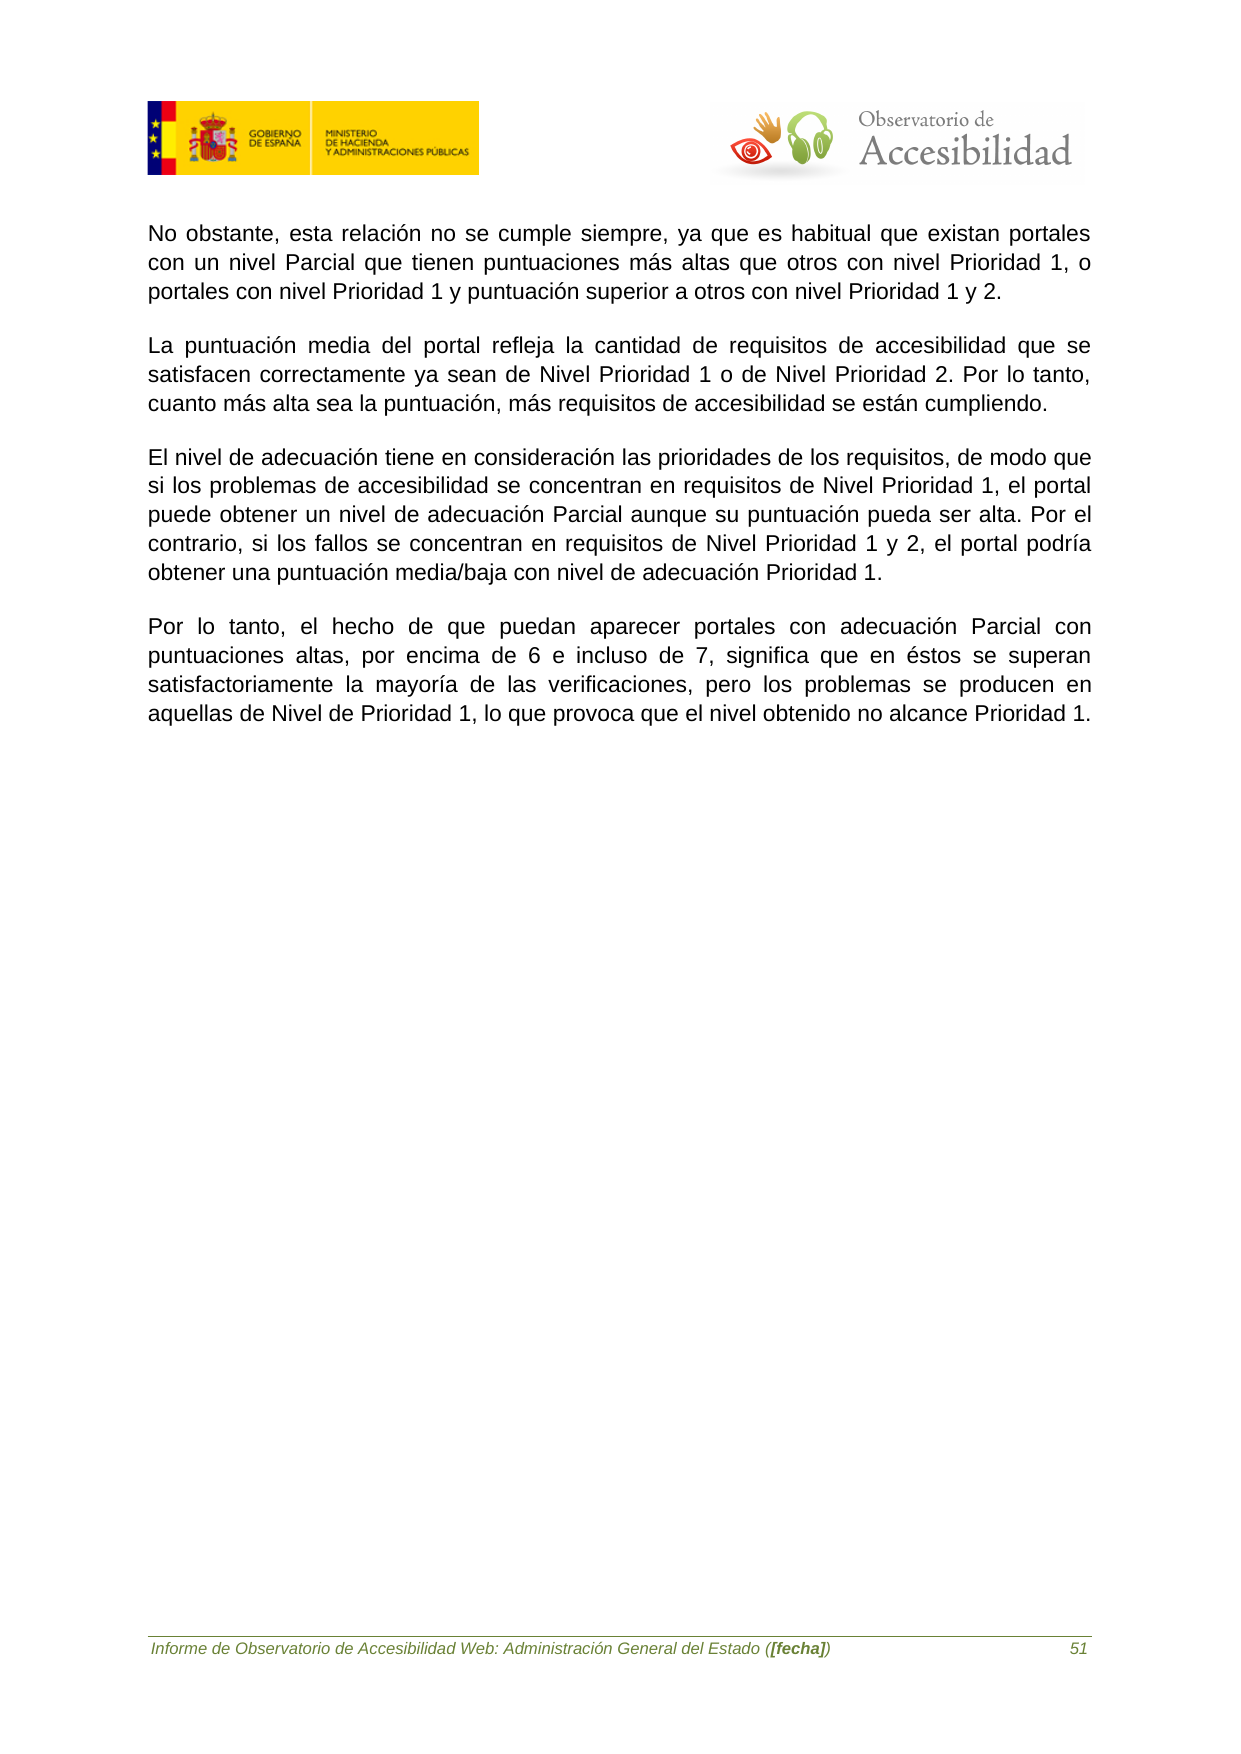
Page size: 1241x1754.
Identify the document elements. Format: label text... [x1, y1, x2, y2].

picture [710, 102, 1086, 185]
text No obstante, esta relación no se cumple siempre, ya que es habitual que existan portales con un nivel Parcial que tienen puntuaciones más altas que otros con nivel Prioridad 1, o portales con nivel Prioridad 1 y puntuación superior a otros con nivel Prioridad 1 y 2. [148, 220, 1092, 304]
picture [147, 101, 479, 175]
text El nivel de adecuación tiene en consideración las prioridades de los requisitos, de modo que si los problemas de accesibilidad se concentran en requisitos de Nivel Prioridad 1, el portal puede obtener un nivel de adecuación Parcial aunque su puntuación pueda ser alta. Por el contrario, si los fallos se concentran en requisitos de Nivel Prioridad 1 y 2, el portal podría obtener una puntuación media/baja con nivel de adecuación Prioridad 1. [148, 443, 1092, 586]
text Por lo tanto, el hecho de que puedan aparecer portales con adecuación Parcial con puntuaciones altas, por encima de 6 e incluso de 7, significa que en éstos se superan satisfactoriamente la mayoría de las verificaciones, pero los problemas se producen en aquellas de Nivel de Prioridad 1, lo que provoca que el nivel obtenido no alcance Prioridad 1. [148, 613, 1092, 726]
text La puntuación media del portal refleja la cantidad de requisitos de accesibilidad que se satisfacen correctamente ya sean de Nivel Prioridad 1 o de Nivel Prioridad 2. Por lo tanto, cuanto más alta sea la puntuación, más requisitos de accesibilidad se están cumpliendo. [148, 332, 1092, 416]
